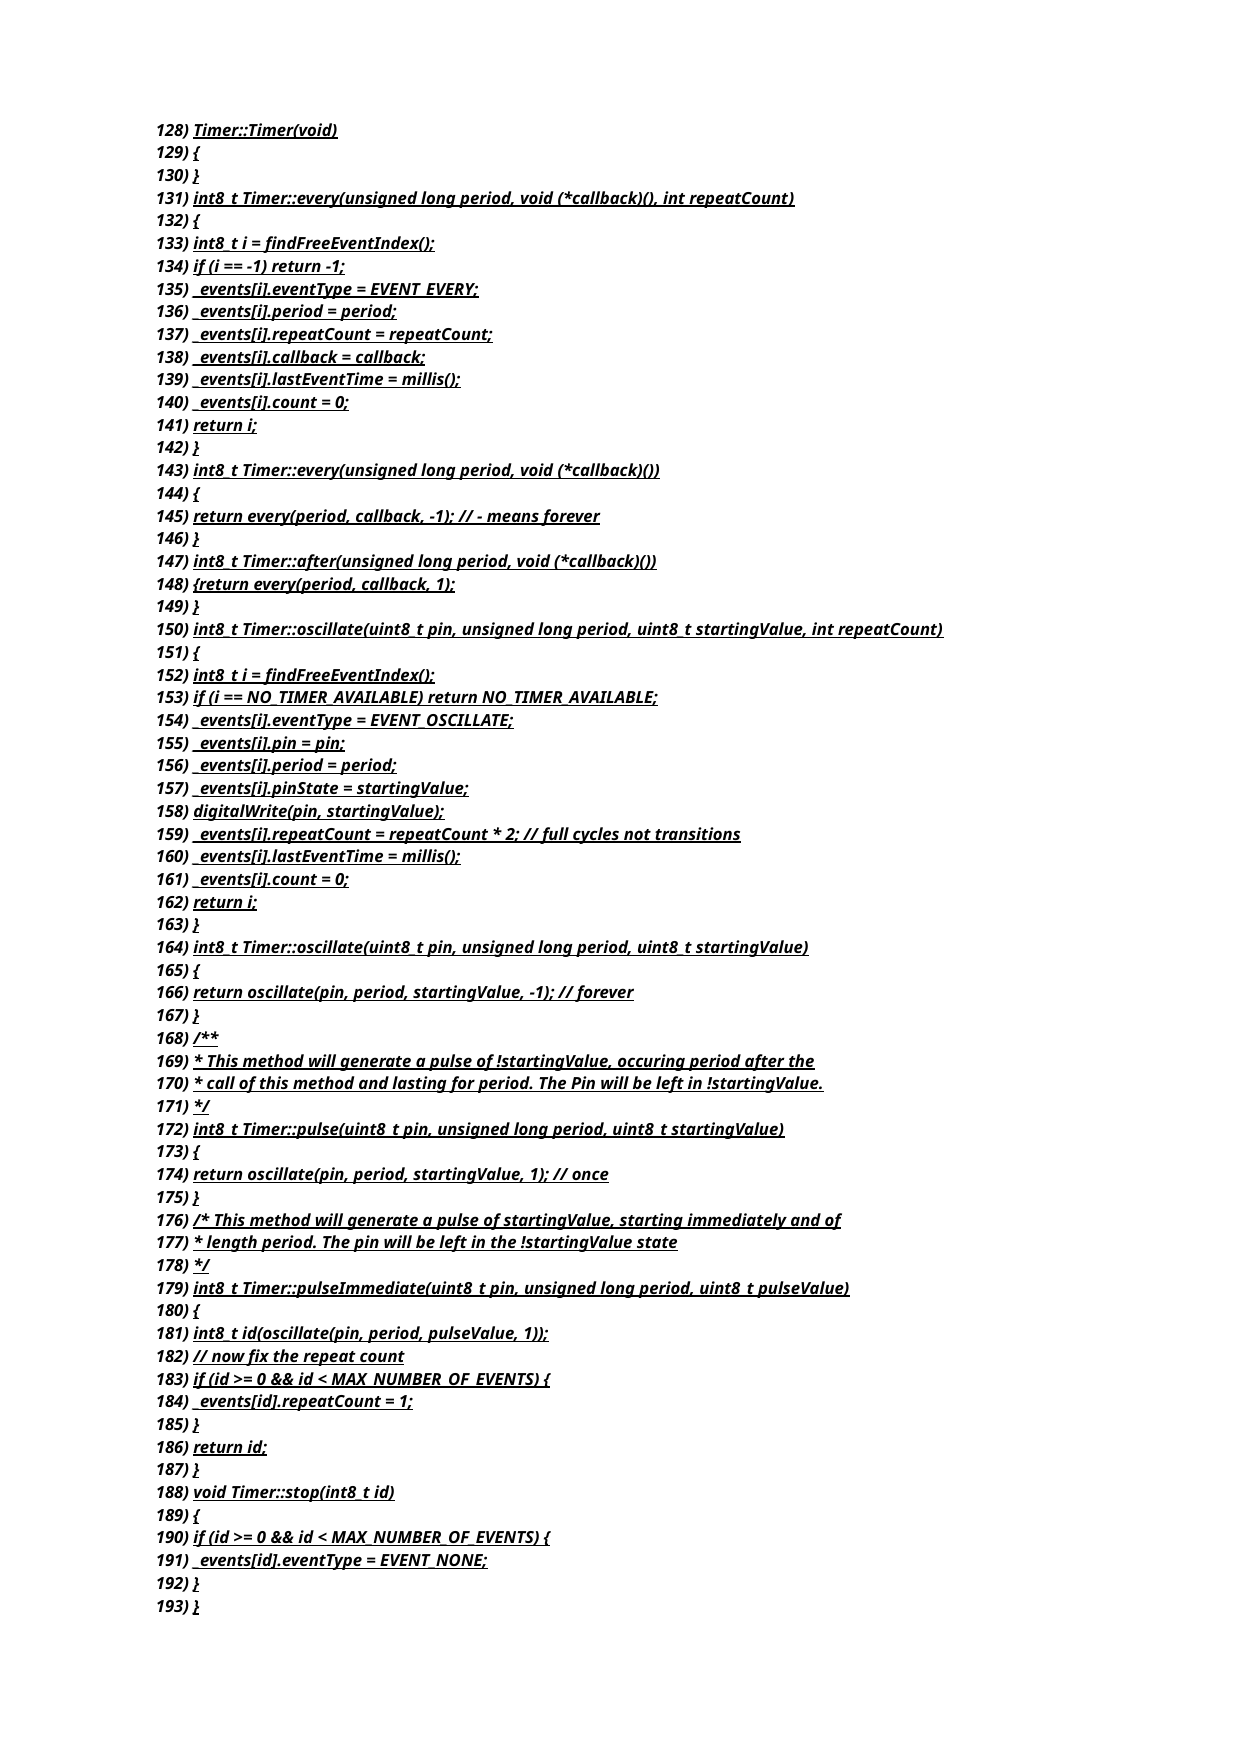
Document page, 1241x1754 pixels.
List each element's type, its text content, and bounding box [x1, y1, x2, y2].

list int8_t i = findFreeEventIndex(); [156, 663, 1122, 686]
list } [156, 436, 1122, 459]
list return i; [156, 413, 1122, 436]
list } [156, 527, 1122, 549]
list { [156, 209, 1122, 232]
list } [156, 1004, 1122, 1026]
list int8_t Timer::every(unsigned long period, void (*callback)()) [156, 459, 1122, 481]
list */ [156, 1094, 1122, 1117]
list _events[i].repeatCount = repeatCount; [156, 322, 1122, 345]
list _events[i].period = period; [156, 300, 1122, 322]
list { [156, 640, 1122, 663]
list { [156, 481, 1122, 504]
list int8_t Timer::pulse(uint8_t pin, unsigned long period, uint8_t startingValue) [156, 1117, 1122, 1140]
list _events[i].count = 0; [156, 391, 1122, 413]
list { [156, 141, 1122, 163]
list return oscillate(pin, period, startingValue, -1); // forever [156, 981, 1122, 1004]
list _events[i].pinState = startingValue; [156, 777, 1122, 799]
list if (id >= 0 && id < MAX_NUMBER_OF_EVENTS) { [156, 1526, 1122, 1549]
list } [156, 1412, 1122, 1435]
list Timer::Timer(void) [156, 118, 1122, 141]
list } [156, 1571, 1122, 1594]
list { [156, 958, 1122, 981]
list _events[i].eventType = EVENT_OSCILLATE; [156, 708, 1122, 731]
list } [156, 1594, 1122, 1617]
list int8_t Timer::every(unsigned long period, void (*callback)(), int repeatCount) [156, 186, 1122, 209]
list if (id >= 0 && id < MAX_NUMBER_OF_EVENTS) { [156, 1367, 1122, 1390]
list // now fix the repeat count [156, 1344, 1122, 1367]
list {return every(period, callback, 1); [156, 572, 1122, 595]
list int8_t Timer::after(unsigned long period, void (*callback)()) [156, 549, 1122, 572]
list return every(period, callback, -1); // - means forever [156, 504, 1122, 527]
list * This method will generate a pulse of !startingValue, occuring period after the [156, 1049, 1122, 1072]
list /** [156, 1026, 1122, 1049]
list _events[id].eventType = EVENT_NONE; [156, 1549, 1122, 1571]
list } [156, 1185, 1122, 1208]
list _events[i].lastEventTime = millis(); [156, 368, 1122, 391]
list int8_t id(oscillate(pin, period, pulseValue, 1)); [156, 1322, 1122, 1344]
list _events[i].lastEventTime = millis(); [156, 845, 1122, 867]
list return id; [156, 1435, 1122, 1458]
list _events[i].count = 0; [156, 867, 1122, 890]
list _events[i].period = period; [156, 754, 1122, 777]
list if (i == -1) return -1; [156, 254, 1122, 277]
list } [156, 595, 1122, 618]
list if (i == NO_TIMER_AVAILABLE) return NO_TIMER_AVAILABLE; [156, 686, 1122, 708]
list { [156, 1299, 1122, 1322]
list { [156, 1503, 1122, 1526]
list * call of this method and lasting for period. The Pin will be left in !startingValue. [156, 1072, 1122, 1094]
list return oscillate(pin, period, startingValue, 1); // once [156, 1163, 1122, 1185]
list _events[i].pin = pin; [156, 731, 1122, 754]
list } [156, 163, 1122, 186]
list void Timer::stop(int8_t id) [156, 1481, 1122, 1503]
list return i; [156, 890, 1122, 913]
list /* This method will generate a pulse of startingValue, starting immediately and of [156, 1208, 1122, 1231]
list _events[i].callback = callback; [156, 345, 1122, 368]
list int8_t Timer::oscillate(uint8_t pin, unsigned long period, uint8_t startingValue, int repeatCount) [156, 618, 1122, 640]
list digitalWrite(pin, startingValue); [156, 799, 1122, 822]
list _events[id].repeatCount = 1; [156, 1390, 1122, 1412]
list */ [156, 1253, 1122, 1276]
list } [156, 913, 1122, 936]
list } [156, 1458, 1122, 1481]
list _events[i].eventType = EVENT_EVERY; [156, 277, 1122, 300]
list { [156, 1140, 1122, 1163]
list int8_t Timer::oscillate(uint8_t pin, unsigned long period, uint8_t startingValue) [156, 936, 1122, 958]
list int8_t i = findFreeEventIndex(); [156, 232, 1122, 254]
list * length period. The pin will be left in the !startingValue state [156, 1231, 1122, 1253]
list int8_t Timer::pulseImmediate(uint8_t pin, unsigned long period, uint8_t pulseValue) [156, 1276, 1122, 1299]
list _events[i].repeatCount = repeatCount * 2; // full cycles not transitions [156, 822, 1122, 845]
